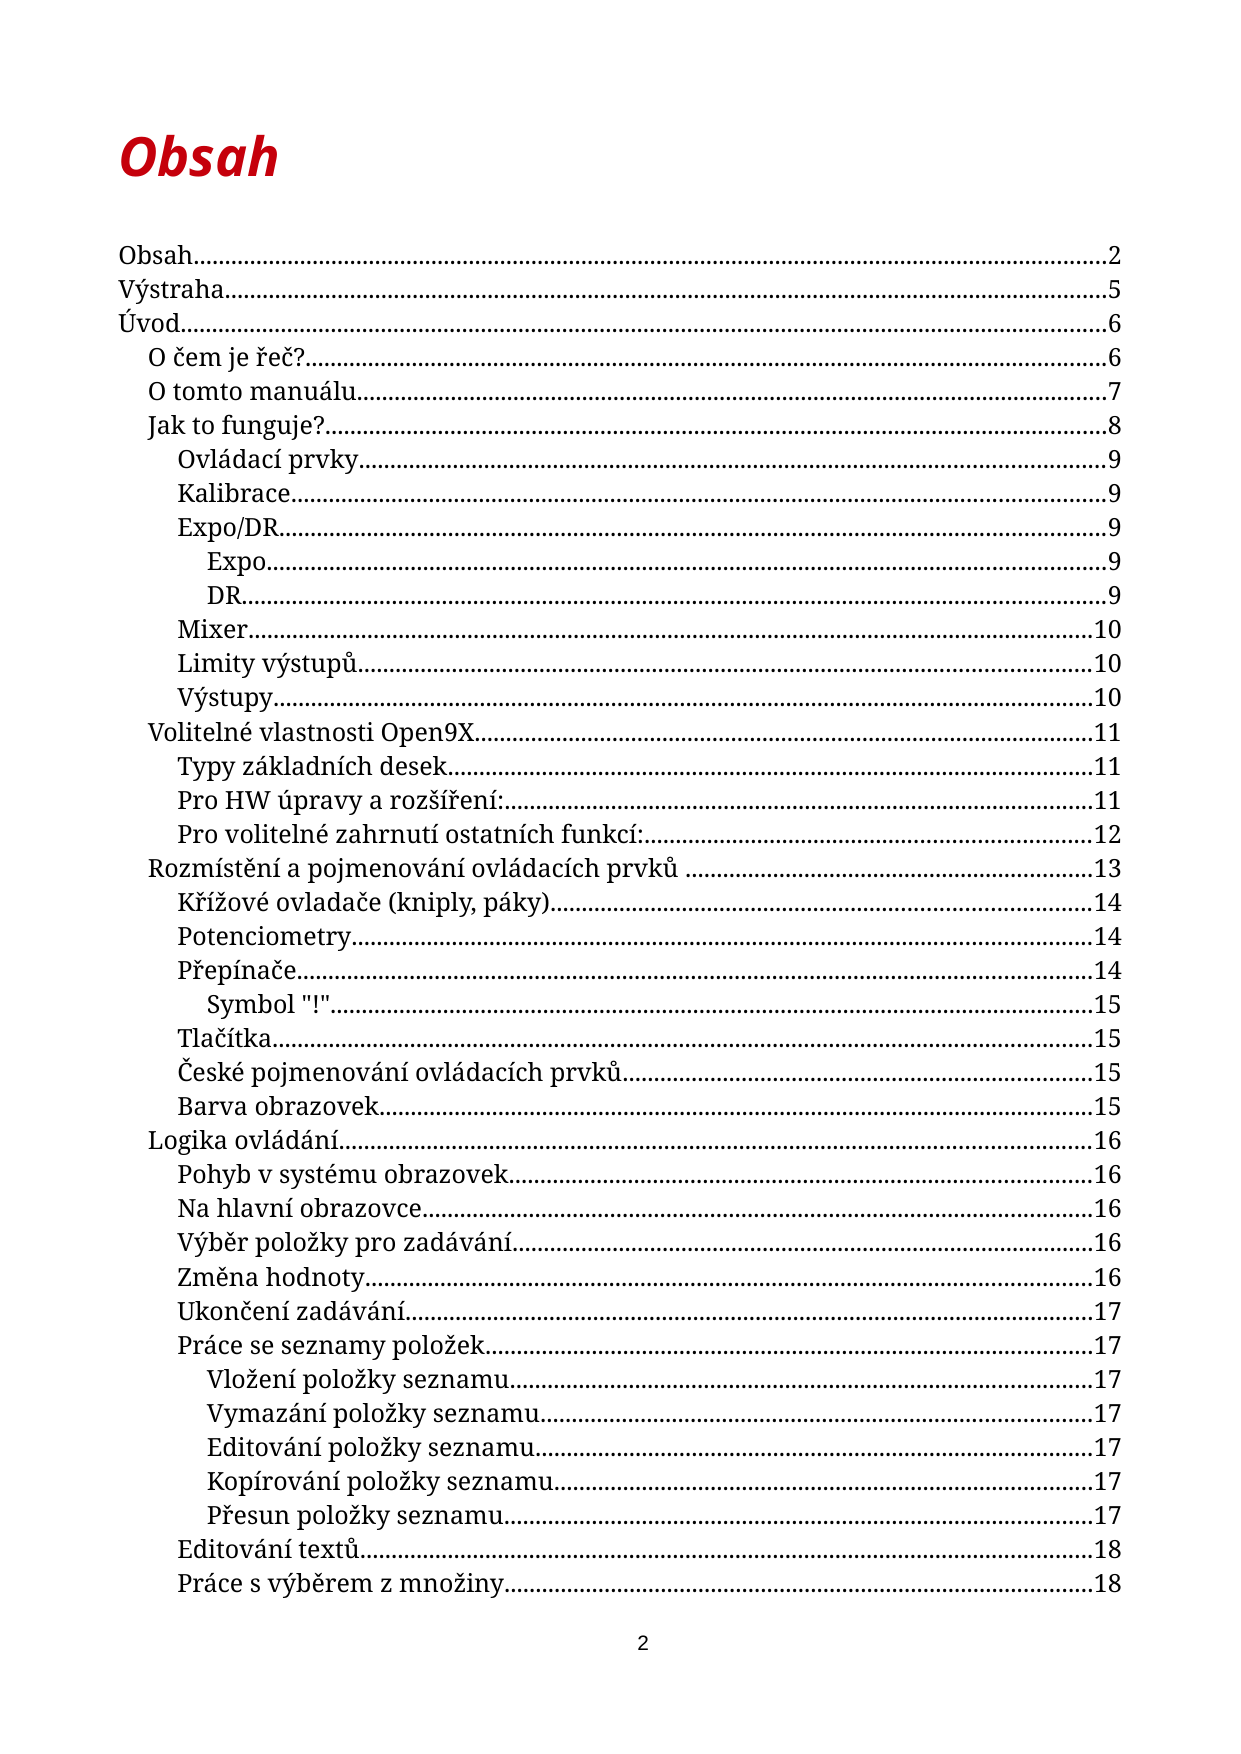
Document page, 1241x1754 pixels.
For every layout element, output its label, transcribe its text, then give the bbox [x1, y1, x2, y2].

text Přepínače 14 [177, 953, 1122, 987]
text Volitelné vlastnosti Open9X 11 [148, 714, 1122, 748]
text Práce se seznamy položek 17 [177, 1327, 1122, 1361]
text Obsah 2 [118, 237, 1122, 271]
text O čem je řeč? 6 [148, 339, 1122, 373]
text Expo 9 [207, 544, 1122, 578]
text DR 9 [207, 578, 1122, 612]
text Změna hodnoty 16 [177, 1259, 1122, 1293]
text Potenciometry 14 [177, 918, 1122, 953]
text Jak to funguje? 8 [148, 408, 1122, 442]
text Editování textů 18 [177, 1532, 1122, 1566]
text Kopírování položky seznamu 17 [207, 1463, 1122, 1498]
text Ukončení zadávání 17 [177, 1293, 1122, 1327]
text O tomto manuálu 7 [148, 373, 1122, 408]
text Práce s výběrem z množiny 18 [177, 1566, 1122, 1600]
subtitle Obsah [118, 118, 1122, 192]
text Kalibrace 9 [177, 476, 1122, 510]
text Tlačítka 15 [177, 1021, 1122, 1055]
text Vložení položky seznamu 17 [207, 1361, 1122, 1395]
text Výběr položky pro zadávání 16 [177, 1225, 1122, 1259]
text Editování položky seznamu 17 [207, 1429, 1122, 1463]
text Výstupy 10 [177, 680, 1122, 714]
text Pro HW úpravy a rozšíření: 11 [177, 782, 1122, 816]
text Pro volitelné zahrnutí ostatních funkcí: 12 [177, 816, 1122, 850]
text Typy základních desek 11 [177, 748, 1122, 782]
text České pojmenování ovládacích prvků 15 [177, 1055, 1122, 1089]
text Symbol "!" 15 [207, 987, 1122, 1021]
text Logika ovládání 16 [148, 1123, 1122, 1157]
text Rozmístění a pojmenování ovládacích prvků 13 [148, 850, 1122, 884]
text Vymazání položky seznamu 17 [207, 1395, 1122, 1429]
text Ovládací prvky 9 [177, 442, 1122, 476]
text Přesun položky seznamu 17 [207, 1498, 1122, 1532]
text Limity výstupů 10 [177, 646, 1122, 680]
text Expo/DR 9 [177, 510, 1122, 544]
text Křížové ovladače (kniply, páky) 14 [177, 884, 1122, 918]
text Výstraha 5 [118, 271, 1122, 305]
text Na hlavní obrazovce 16 [177, 1191, 1122, 1225]
text Barva obrazovek 15 [177, 1089, 1122, 1123]
text Pohyb v systému obrazovek 16 [177, 1157, 1122, 1191]
text Mixer 10 [177, 612, 1122, 646]
text Úvod 6 [118, 305, 1122, 339]
